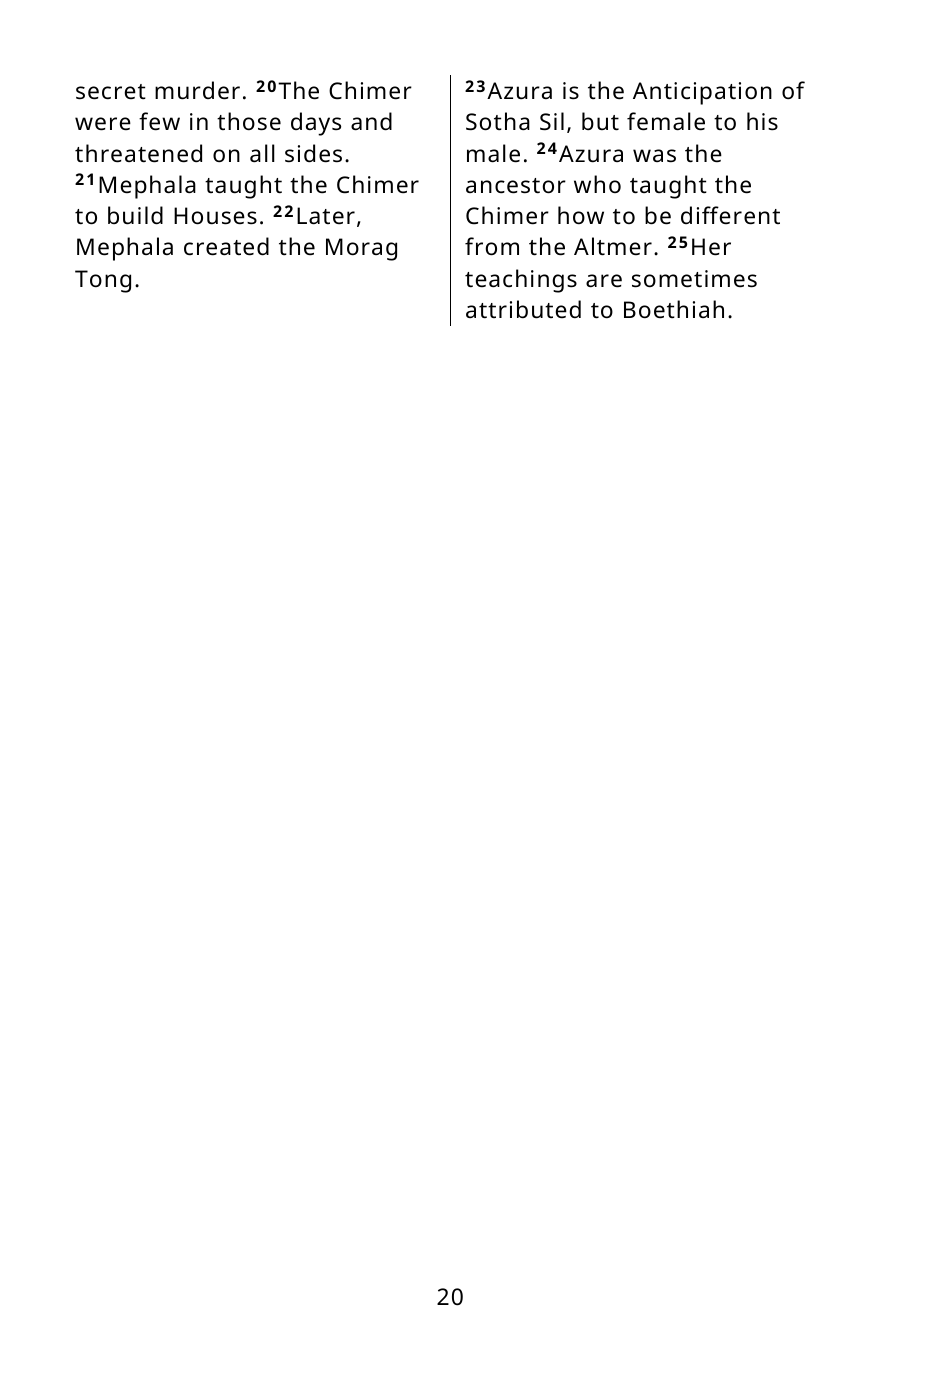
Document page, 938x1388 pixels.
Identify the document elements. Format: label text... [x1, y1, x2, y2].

text 23Azura is the Anticipation of Sotha Sil, but female to his male. 24Azura was the ancestor who taught the Chimer how to be different from the Altmer. 25Her teachings are sometimes attributed to Boethiah. [465, 75, 825, 325]
text secret murder. 20The Chimer were few in those days and threatened on all sides. 21Mephala taught the Chimer to build Houses. 22Later, Mephala created the Morag Tong. [75, 75, 435, 294]
